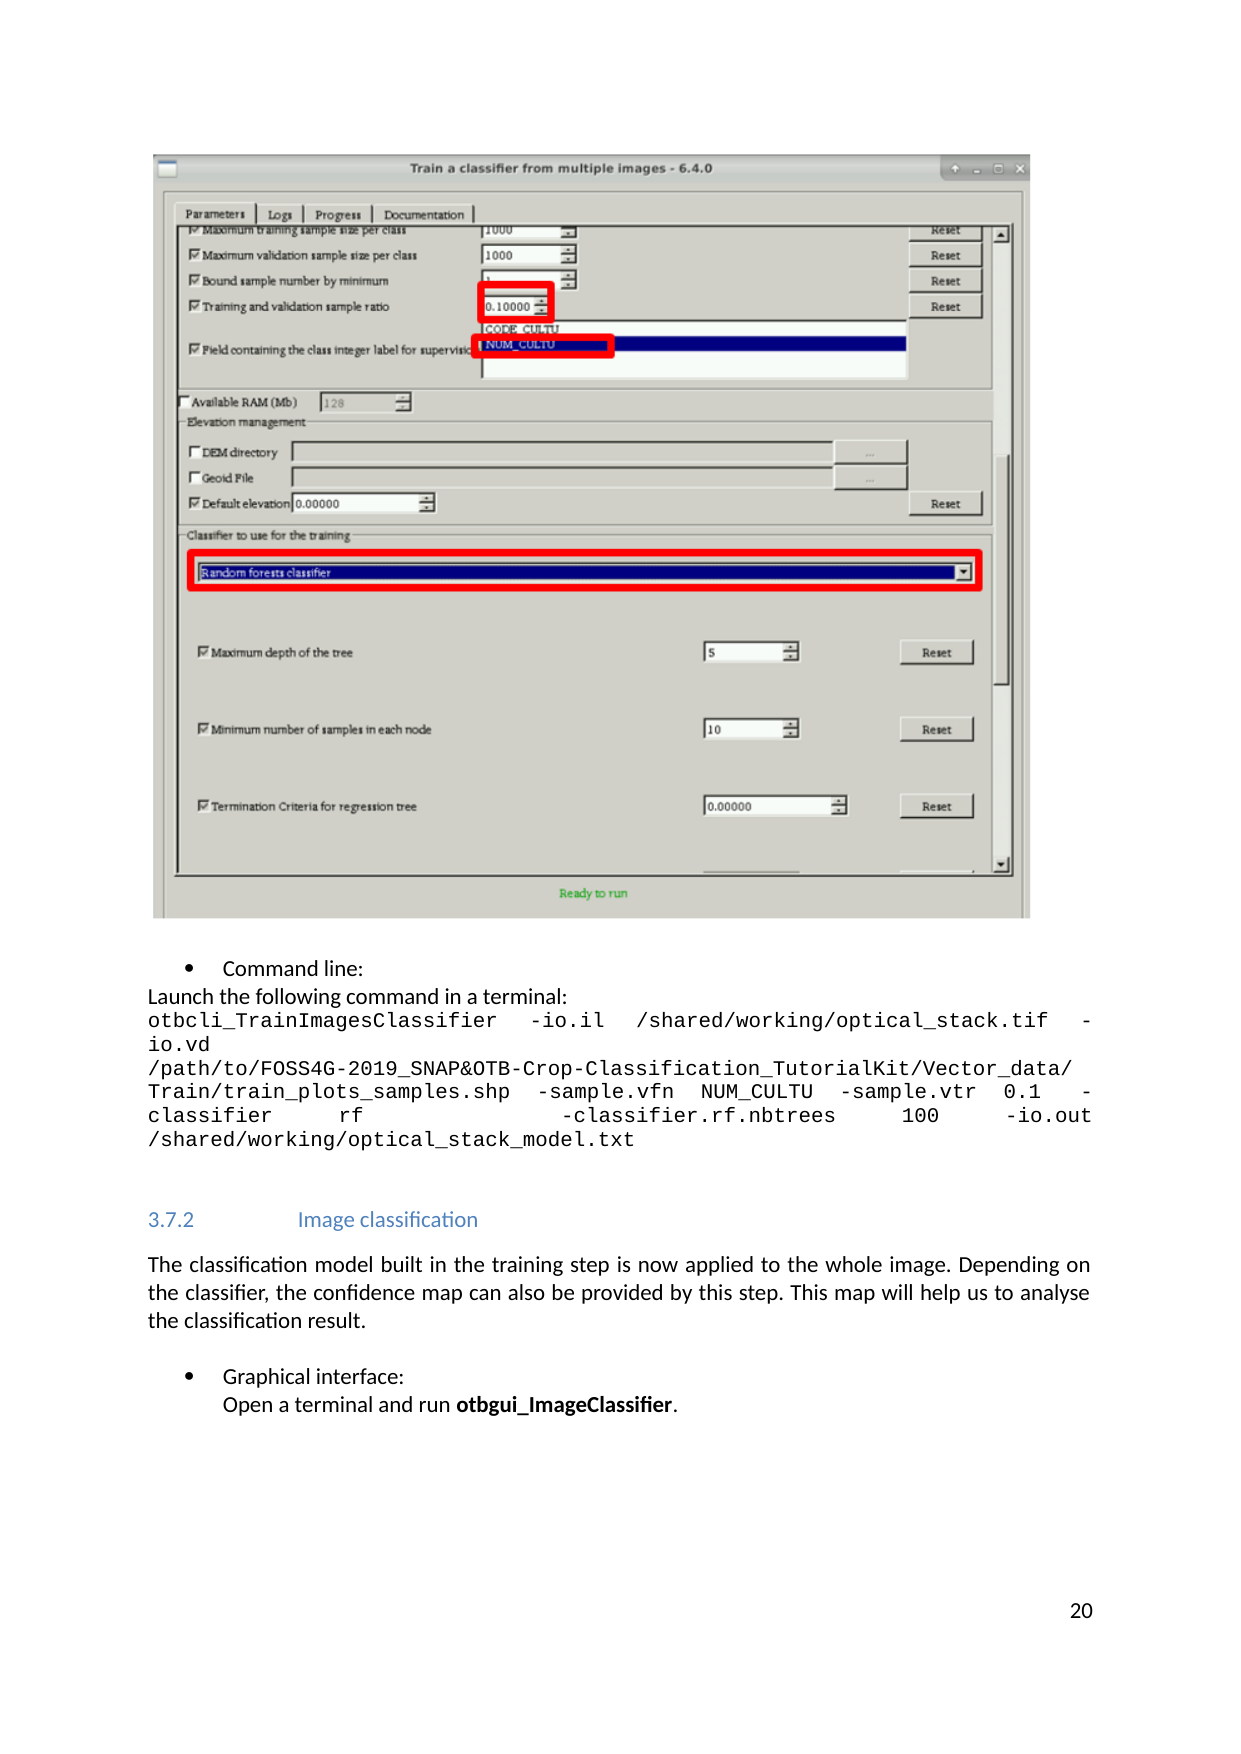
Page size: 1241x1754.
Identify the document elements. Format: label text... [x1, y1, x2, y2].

list Command line: [185, 954, 1093, 982]
text otbcli_TrainImagesClassifier -io.il /shared/working/optical_stack.tif -io.vd /path/to/FOSS4G-2019_SNAP&OTB-Crop-Classification_TutorialKit/Vector_data/Train/train_plots_samples.shp -sample.vfn NUM_CULTU -sample.vtr 0.1 -classifier rf -classifier.rf.nbtrees 100 -io.out /shared/working/optical_stack_model.txt [148, 1011, 1093, 1152]
list Graphical interface: [185, 1362, 1093, 1390]
subtitle Image classification [148, 1205, 1093, 1233]
picture [147, 147, 1034, 926]
text Launch the following command in a terminal: [148, 982, 1093, 1011]
list Open a terminal and run otbgui_ImageClassifier. [223, 1390, 1093, 1418]
text The classification model built in the training step is now applied to the whole image. Depending on the classifier, the confidence map can also be provided by this step. This map will help us to analyse the classification result. [148, 1250, 1093, 1334]
